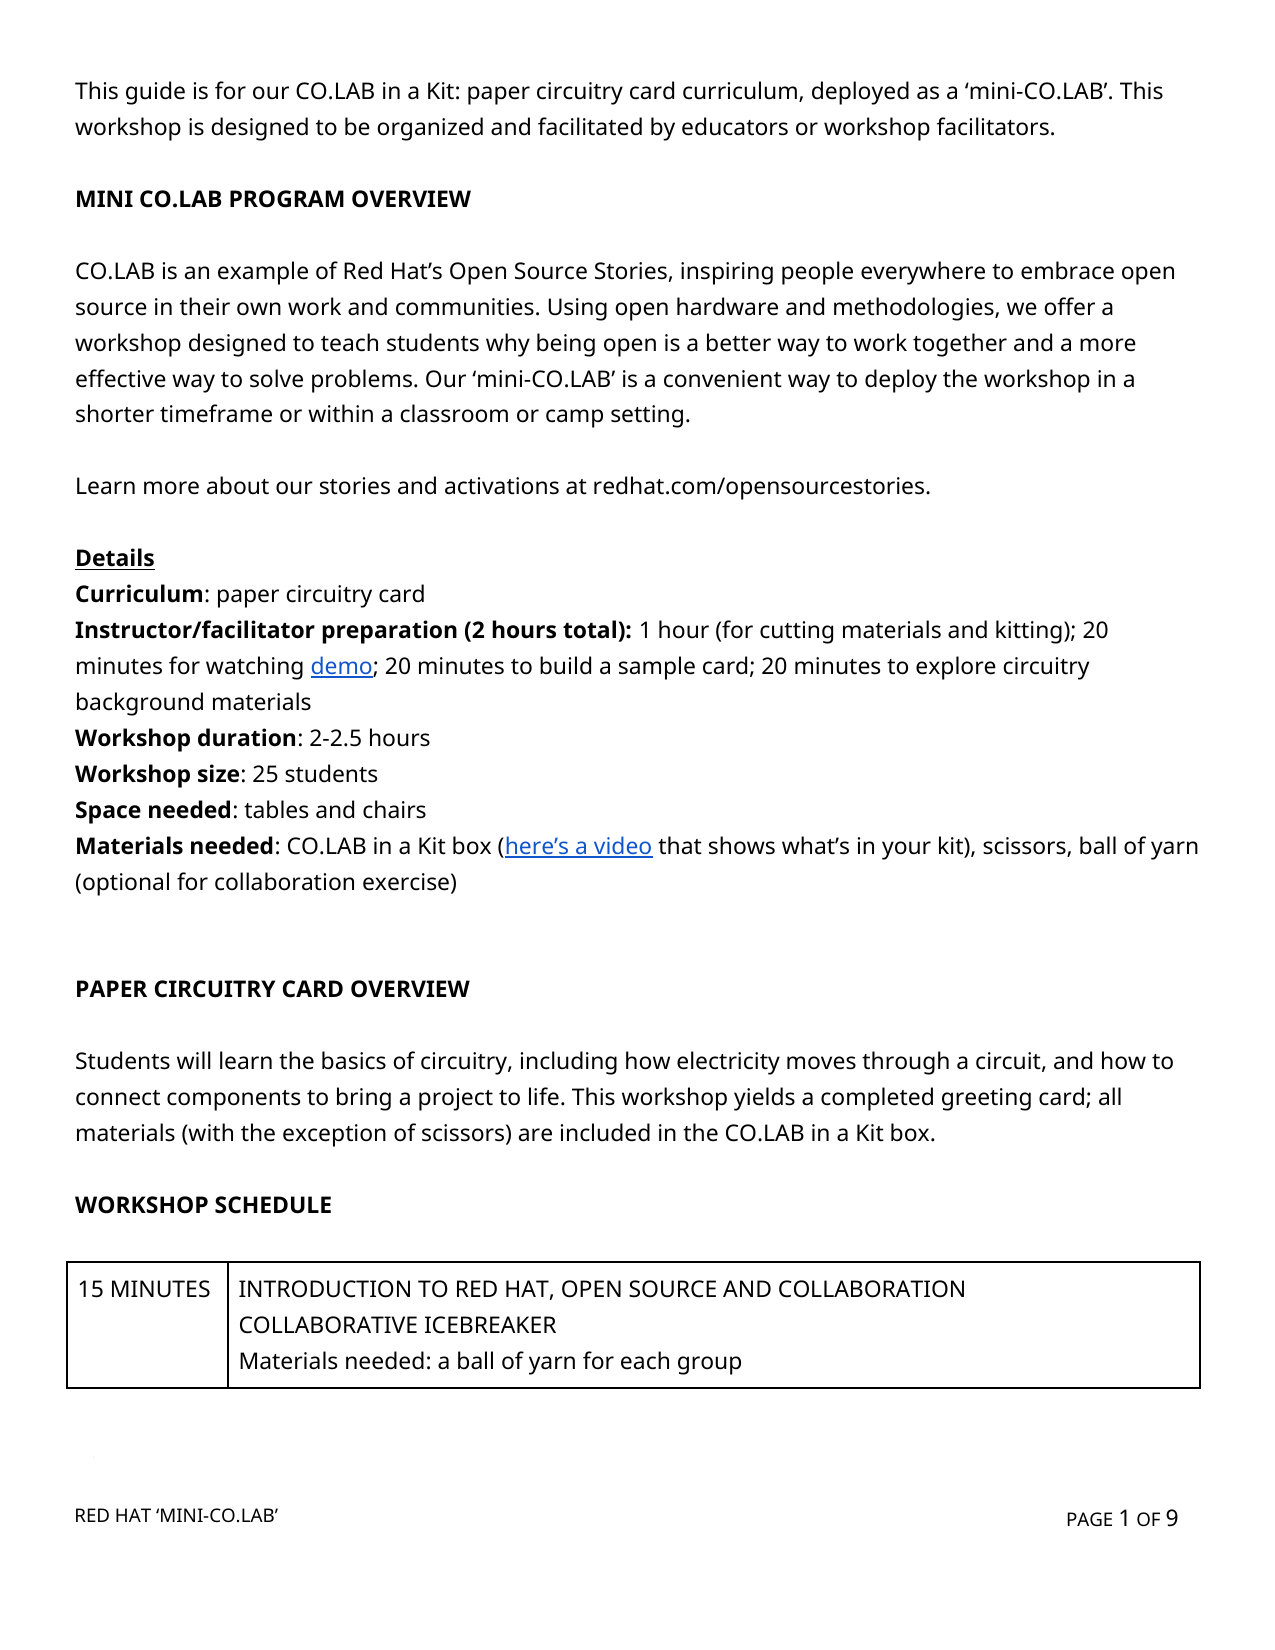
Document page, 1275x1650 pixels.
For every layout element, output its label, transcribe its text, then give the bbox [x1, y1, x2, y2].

subtitle WORKSHOP SCHEDULE [75, 1189, 1200, 1220]
text Students will learn the basics of circuitry, including how electricity moves through a circuit, and how to connect components to bring a project to life. This workshop yields a completed greeting card; all materials (with the exception of scissors) are included in the CO.LAB in a Kit box. [75, 1009, 1200, 1148]
text This guide is for our CO.LAB in a Kit: paper circuitry card curriculum, deployed as a ‘mini-CO.LAB’. This workshop is designed to be organized and facilitated by educators or workshop facilitators. [75, 75, 1200, 142]
text Instructor/facilitator preparation (2 hours total): 1 hour (for cutting materials and kitting); 20 minutes for watching demo; 20 minutes to build a sample card; 20 minutes to explore circuitry background materials [75, 614, 1200, 717]
text Curriculum: paper circuitry card [75, 578, 1200, 609]
table_header INTRODUCTION TO RED HAT, OPEN SOURCE AND COLLABORATION COLLABORATIVE ICEBREAKER Materials needed: a ball of yarn for each group [229, 1263, 1199, 1387]
text PAPER CIRCUITRY CARD OVERVIEW [75, 973, 1200, 1005]
text Space needed: tables and chairs [75, 794, 1200, 825]
text CO.LAB is an example of Red Hat’s Open Source Stories, inspiring people everywhere to embrace open source in their own work and communities. Using open hardware and methodologies, we offer a workshop designed to teach students why being open is a better way to work together and a more effective way to solve problems. Our ‘mini-CO.LAB’ is a convenient way to deploy the workshop in a shorter timeframe or within a classroom or camp setting. [75, 255, 1200, 430]
text Workshop size: 25 students [75, 758, 1200, 789]
text MINI CO.LAB PROGRAM OVERVIEW [75, 183, 1200, 214]
text Learn more about our stories and activations at redhat.com/opensourcestories. [75, 470, 1200, 537]
table_header 15 MINUTES [68, 1263, 227, 1387]
text Workshop duration: 2-2.5 hours [75, 722, 1200, 753]
text Details [75, 542, 1200, 573]
text Materials needed: CO.LAB in a Kit box (here’s a video that shows what’s in your kit), scissors, ball of yarn (optional for collaboration exercise) [75, 830, 1200, 897]
